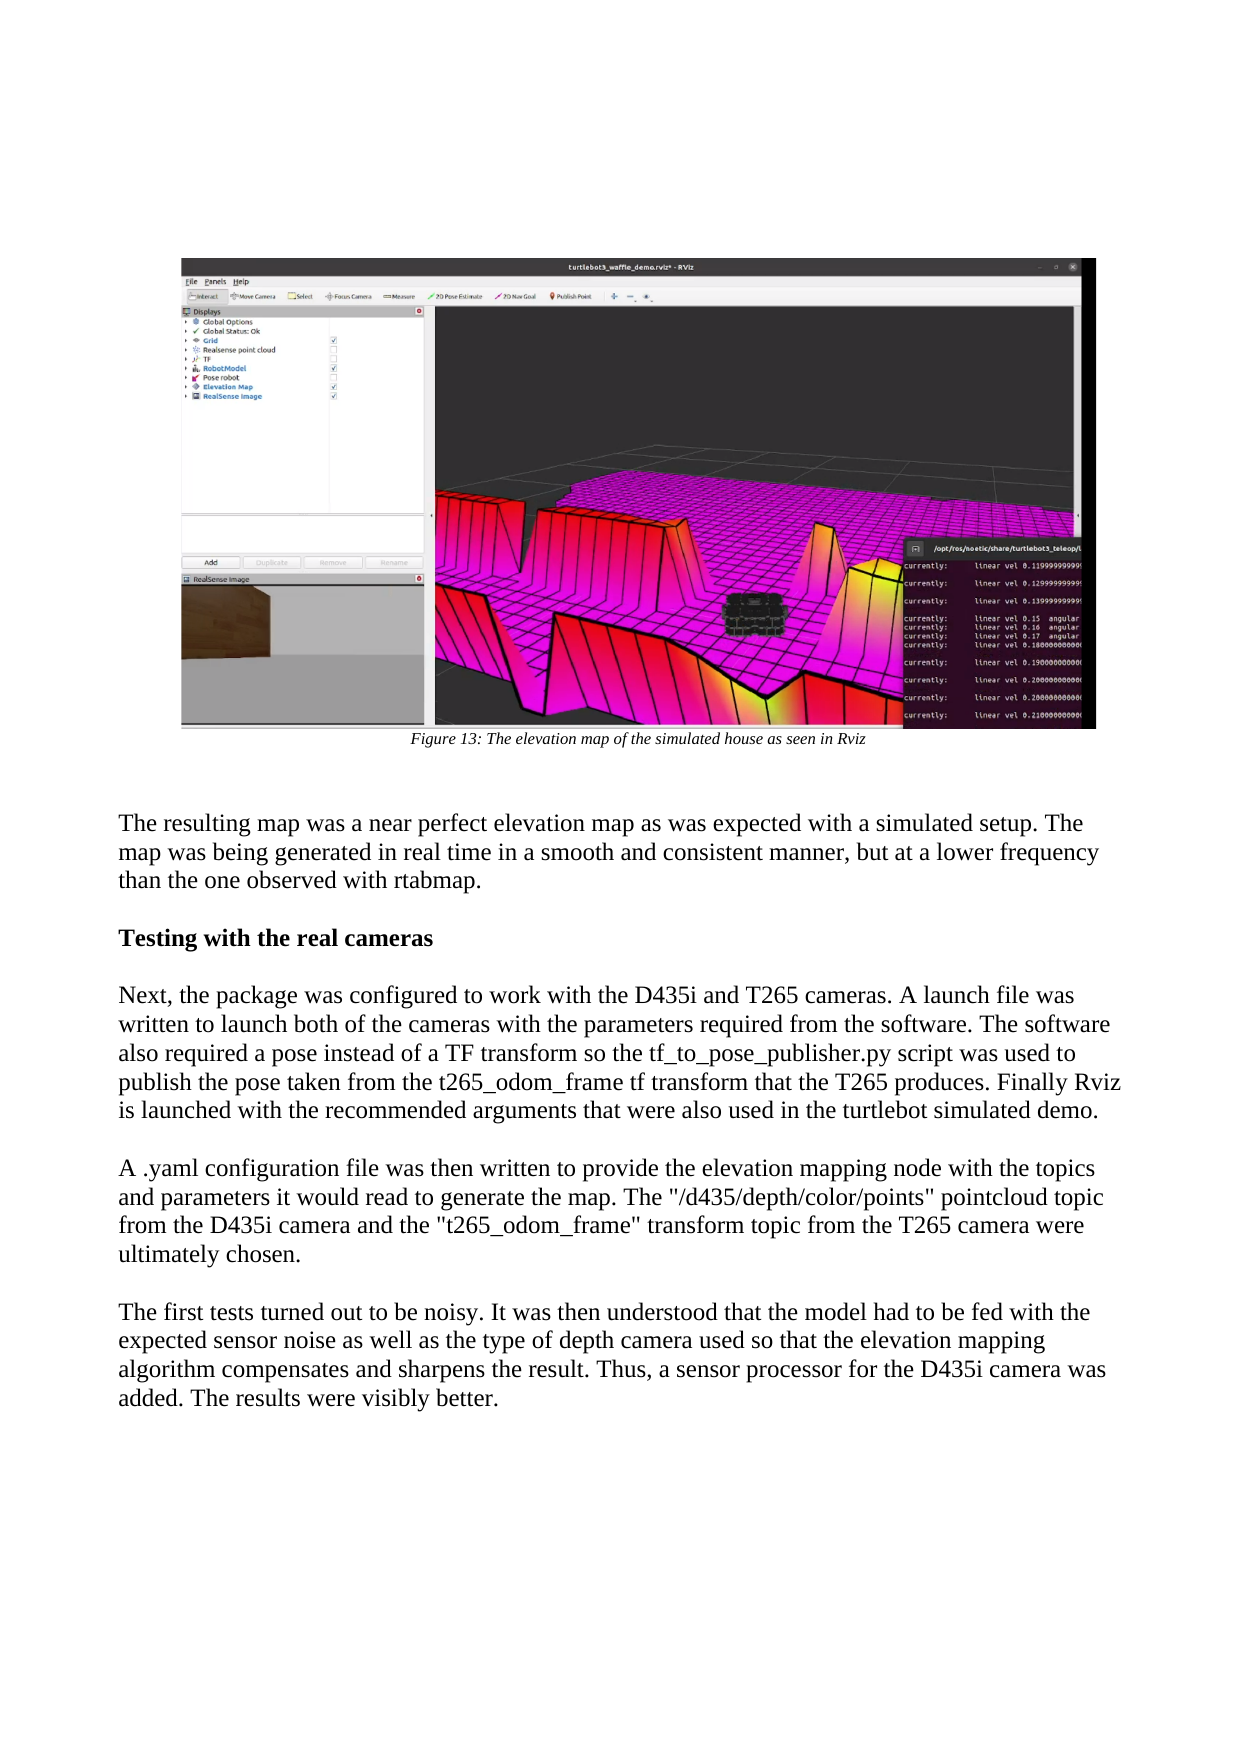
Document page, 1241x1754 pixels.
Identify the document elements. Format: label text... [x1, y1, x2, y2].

text A .yaml configuration file was then written to provide the elevation mapping node with the topics and parameters it would read to generate the map. The "/d435/depth/color/points" pointcloud topic from the D435i camera and the "t265_odom_frame" transform topic from the T265 camera were ultimately chosen. [118, 1153, 1122, 1268]
text Next, the package was configured to work with the D435i and T265 cameras. A launch file was written to launch both of the cameras with the parameters required from the software. The software also required a pose instead of a TF transform so the tf_to_pose_publisher.py script was used to publish the pose taken from the t265_odom_frame tf transform that the T265 produces. Finally Rviz is launched with the recommended arguments that were also used in the turtlebot simulated demo. [118, 981, 1122, 1124]
text Figure 13: The elevation map of the simulated house as seen in Rviz [181, 729, 1096, 748]
text Testing with the real cameras [118, 923, 1122, 952]
text The resulting map was a near perfect elevation map as was expected with a simulated setup. The map was being generated in real time in a smooth and consistent manner, but at a lower frequency than the one observed with rtabmap. [118, 808, 1122, 894]
picture [181, 258, 1097, 729]
text The first tests turned out to be noisy. It was then understood that the model had to be fed with the expected sensor noise as well as the type of depth camera used so that the elevation mapping algorithm compensates and sharpens the result. Thus, a sensor processor for the D435i camera was added. The results were visibly better. [118, 1297, 1122, 1412]
